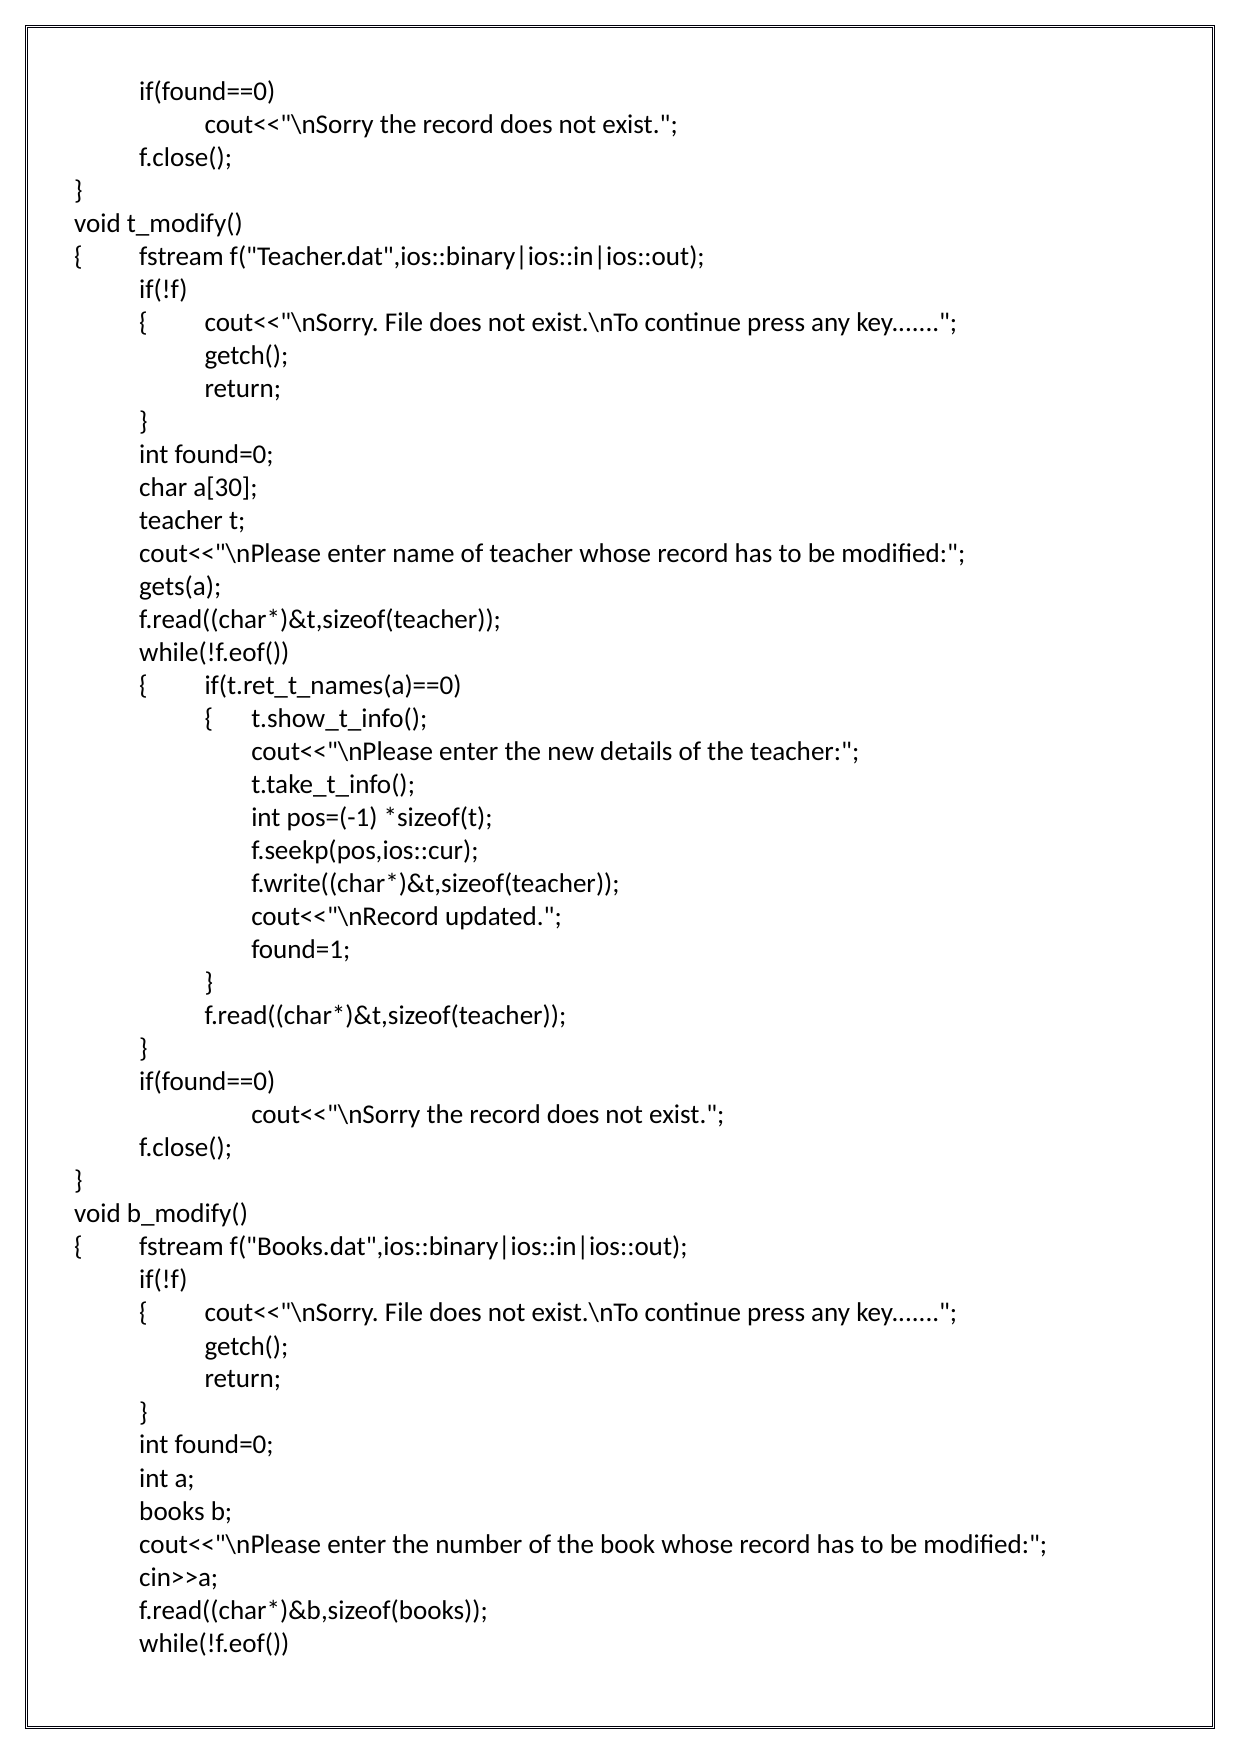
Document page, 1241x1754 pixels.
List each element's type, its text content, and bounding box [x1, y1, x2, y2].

text while(!f.eof()) [74, 635, 1181, 668]
text { if(t.ret_t_names(a)==0) [74, 668, 1181, 701]
text { cout<<"\nSorry. File does not exist.\nTo continue press any key......."; [74, 305, 1181, 338]
text if(found==0) [74, 74, 1181, 107]
text getch(); [74, 1329, 1181, 1362]
text } [74, 965, 1181, 998]
text int pos=(-1) *sizeof(t); [74, 800, 1181, 833]
text cout<<"\nSorry the record does not exist."; [74, 107, 1181, 140]
text } [74, 404, 1181, 437]
text int found=0; [74, 1428, 1181, 1461]
text f.close(); [74, 1131, 1181, 1163]
text if(!f) [74, 1263, 1181, 1296]
text cout<<"\nSorry the record does not exist."; [74, 1097, 1181, 1131]
text f.write((char*)&t,sizeof(teacher)); [74, 866, 1181, 899]
text } [74, 173, 1181, 206]
text { t.show_t_info(); [74, 701, 1181, 734]
text cout<<"\nRecord updated."; [74, 899, 1181, 932]
text { fstream f("Teacher.dat",ios::binary|ios::in|ios::out); [74, 239, 1181, 272]
text return; [74, 371, 1181, 404]
text } [74, 1031, 1181, 1064]
text } [74, 1395, 1181, 1428]
text } [74, 1163, 1181, 1197]
text f.seekp(pos,ios::cur); [74, 833, 1181, 866]
text cin>>a; [74, 1560, 1181, 1593]
text char a[30]; [74, 470, 1181, 503]
text return; [74, 1362, 1181, 1395]
text cout<<"\nPlease enter name of teacher whose record has to be modified:"; [74, 536, 1181, 569]
text t.take_t_info(); [74, 767, 1181, 800]
text f.read((char*)&t,sizeof(teacher)); [74, 998, 1181, 1031]
text f.close(); [74, 140, 1181, 173]
text f.read((char*)&b,sizeof(books)); [74, 1593, 1181, 1626]
text int a; [74, 1461, 1181, 1494]
text { fstream f("Books.dat",ios::binary|ios::in|ios::out); [74, 1229, 1181, 1263]
text books b; [74, 1494, 1181, 1527]
text teacher t; [74, 503, 1181, 536]
text void t_modify() [74, 206, 1181, 239]
text void b_modify() [74, 1197, 1181, 1229]
text cout<<"\nPlease enter the new details of the teacher:"; [74, 734, 1181, 767]
text { cout<<"\nSorry. File does not exist.\nTo continue press any key......."; [74, 1296, 1181, 1329]
text f.read((char*)&t,sizeof(teacher)); [74, 602, 1181, 635]
text getch(); [74, 338, 1181, 371]
text int found=0; [74, 437, 1181, 470]
text while(!f.eof()) [74, 1626, 1181, 1659]
text if(!f) [74, 272, 1181, 305]
text found=1; [74, 932, 1181, 965]
text cout<<"\nPlease enter the number of the book whose record has to be modified:"; [74, 1527, 1181, 1560]
text if(found==0) [74, 1064, 1181, 1097]
text gets(a); [74, 569, 1181, 602]
